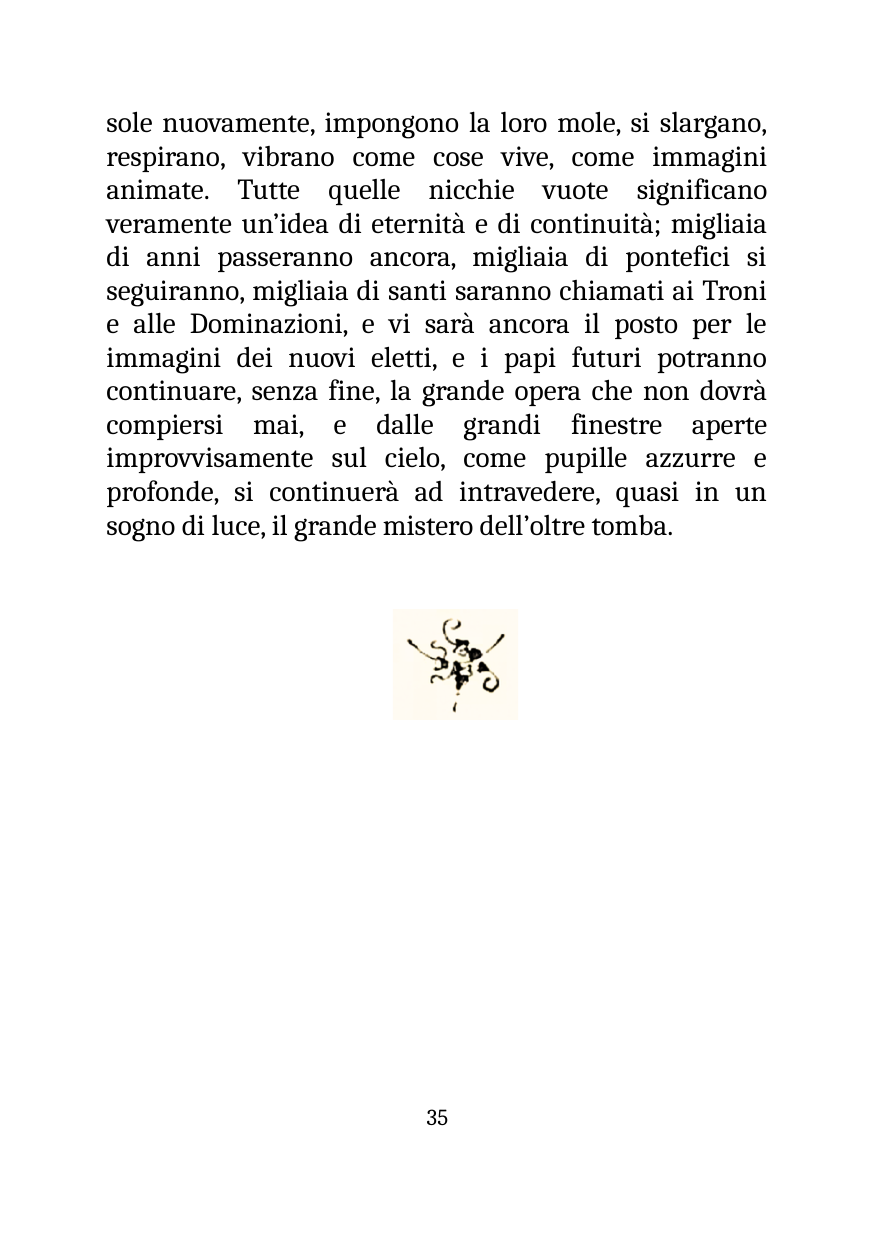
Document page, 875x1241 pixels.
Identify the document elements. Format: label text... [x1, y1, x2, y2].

picture [392, 609, 519, 720]
text sole nuovamente, impongono la loro mole, si slargano, respirano, vibrano come cose vive, come immagini animate. Tutte quelle nicchie vuote significano veramente un’idea di eternità e di continuità; migliaia di anni passeranno ancora, migliaia di pontefici si seguiranno, migliaia di santi saranno chiamati ai Troni e alle Dominazioni, e vi sarà ancora il posto per le immagini dei nuovi eletti, e i papi futuri potranno continuare, senza fine, la grande opera che non dovrà compiersi mai, e dalle grandi finestre aperte improvvisamente sul cielo, come pupille azzurre e profonde, si continuerà ad intravedere, quasi in un sogno di luce, il grande mistero dell’oltre tomba. [106, 106, 768, 542]
